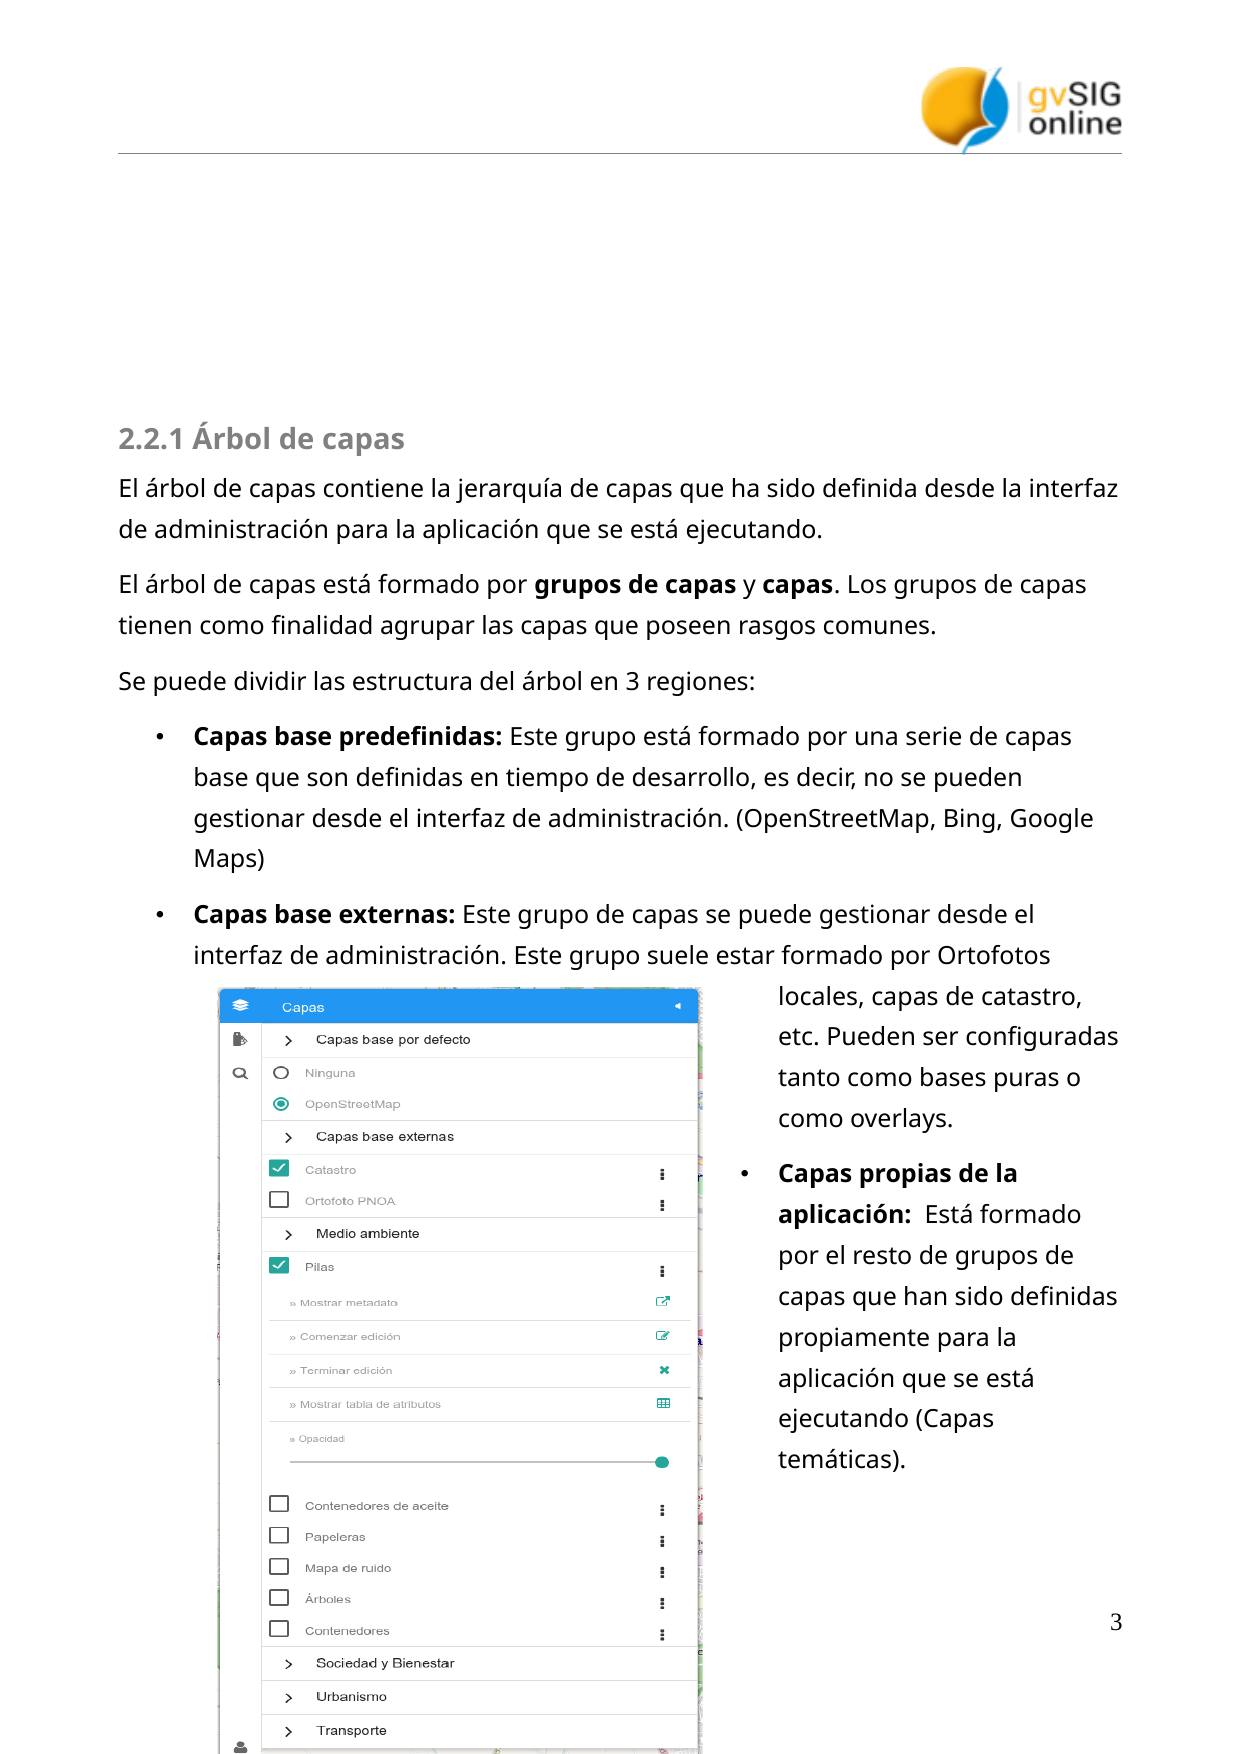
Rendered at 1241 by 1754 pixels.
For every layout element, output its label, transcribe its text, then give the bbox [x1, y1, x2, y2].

text El árbol de capas contiene la jerarquía de capas que ha sido definida desde la interfaz de administración para la aplicación que se está ejecutando. [118, 471, 1122, 546]
list Capas base externas: Este grupo de capas se puede gestionar desde el interfaz de administración. Este grupo suele estar formado por Ortofotos locales, capas de catastro, etc. Pueden ser configuradas tanto como bases puras o como overlays. [156, 897, 1122, 1135]
text Se puede dividir las estructura del árbol en 3 regiones: [118, 663, 1122, 697]
list Capas propias de la aplicación: Está formado por el resto de grupos de capas que han sido definidas propiamente para la aplicación que se está ejecutando (Capas temáticas). [703, 1156, 1122, 1476]
picture [217, 987, 703, 1754]
list [156, 1156, 217, 1476]
text El árbol de capas está formado por grupos de capas y capas. Los grupos de capas tienen como finalidad agrupar las capas que poseen rasgos comunes. [118, 567, 1122, 642]
list Capas base predefinidas: Este grupo está formado por una serie de capas base que son definidas en tiempo de desarrollo, es decir, no se pueden gestionar desde el interfaz de administración. (OpenStreetMap, Bing, Google Maps) [156, 719, 1122, 875]
picture [921, 67, 1122, 155]
subtitle 2.2.1 Árbol de capas [118, 418, 1122, 458]
